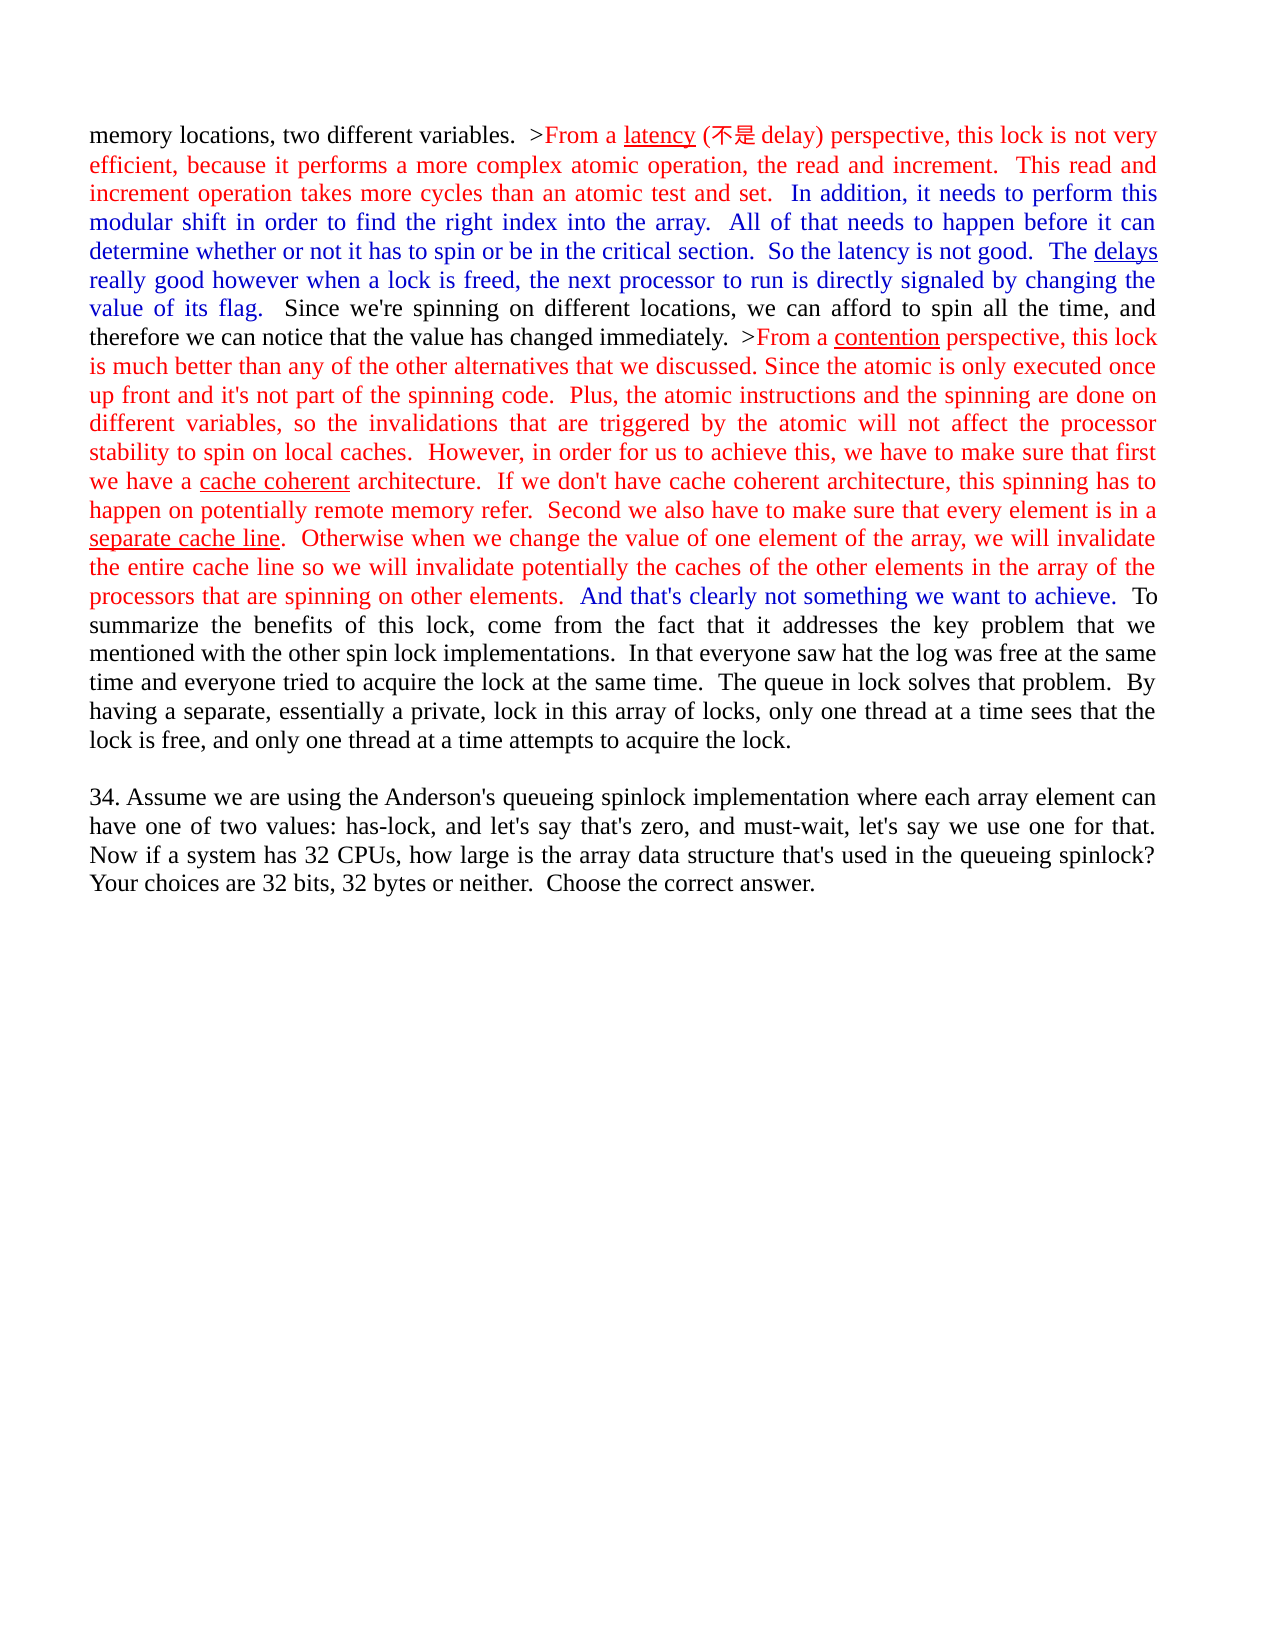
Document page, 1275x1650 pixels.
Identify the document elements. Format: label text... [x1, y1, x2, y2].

text 34. Assume we are using the Anderson's queueing spinlock implementation where each array element can have one of two values: has-lock, and let's say that's zero, and must-wait, let's say we use one for that. Now if a system has 32 CPUs, how large is the array data structure that's used in the queueing spinlock? Your choices are 32 bits, 32 bytes or neither. Choose the correct answer. [89, 782, 1158, 897]
text memory locations, two different variables. >From a latency (不是delay) perspective, this lock is not very efficient, because it performs a more complex atomic operation, the read and increment. This read and increment operation takes more cycles than an atomic test and set. In addition, it needs to perform this modular shift in order to find the right index into the array. All of that needs to happen before it can determine whether or not it has to spin or be in the critical section. So the latency is not good. The delays really good however when a lock is freed, the next processor to run is directly signaled by changing the value of its flag. Since we're spinning on different locations, we can afford to spin all the time, and therefore we can notice that the value has changed immediately. >From a contention perspective, this lock is much better than any of the other alternatives that we discussed. Since the atomic is only executed once up front and it's not part of the spinning code. Plus, the atomic instructions and the spinning are done on different variables, so the invalidations that are triggered by the atomic will not affect the processor stability to spin on local caches. However, in order for us to achieve this, we have to make sure that first we have a cache coherent architecture. If we don't have cache coherent architecture, this spinning has to happen on potentially remote memory refer. Second we also have to make sure that every element is in a separate cache line. Otherwise when we change the value of one element of the array, we will invalidate the entire cache line so we will invalidate potentially the caches of the other elements in the array of the processors that are spinning on other elements. And that's clearly not something we want to achieve. To summarize the benefits of this lock, come from the fact that it addresses the key problem that we mentioned with the other spin lock implementations. In that everyone saw hat the log was free at the same time and everyone tried to acquire the lock at the same time. The queue in lock solves that problem. By having a separate, essentially a private, lock in this array of locks, only one thread at a time sees that the lock is free, and only one thread at a time attempts to acquire the lock. [89, 118, 1158, 753]
